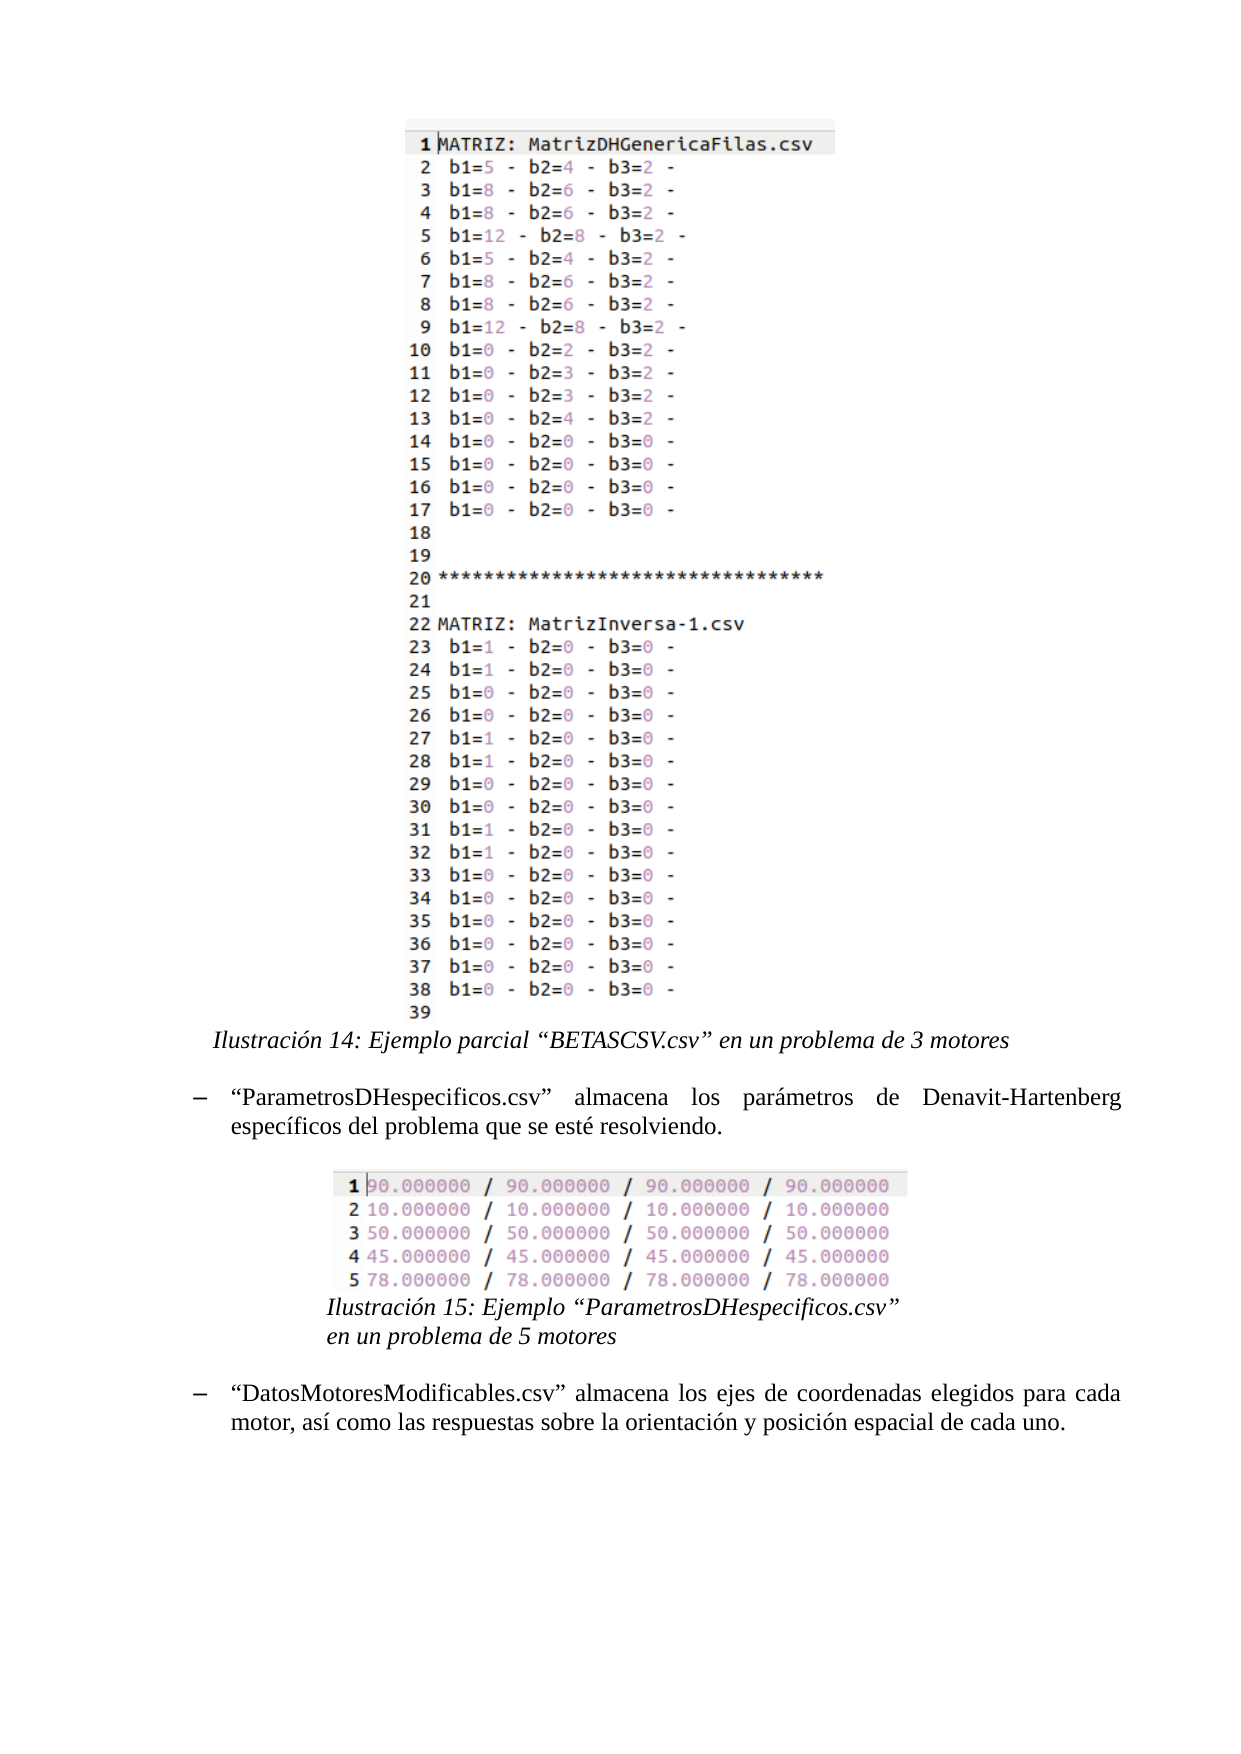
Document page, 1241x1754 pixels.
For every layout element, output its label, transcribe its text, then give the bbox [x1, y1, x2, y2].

list “DatosMotoresModificables.csv” almacena los ejes de coordenadas elegidos para cada motor, así como las respuestas sobre la orientación y posición espacial de cada uno. [193, 1378, 1122, 1436]
text Ilustración 15: Ejemplo “ParametrosDHespecificos.csv” en un problema de 5 motores [326, 1182, 914, 1350]
list “ParametrosDHespecificos.csv” almacena los parámetros de Denavit-Hartenberg específicos del problema que se esté resolviendo. [193, 1082, 1122, 1140]
text Ilustración 14: Ejemplo parcial “BETASCSV.csv” en un problema de 3 motores [213, 132, 1027, 1054]
